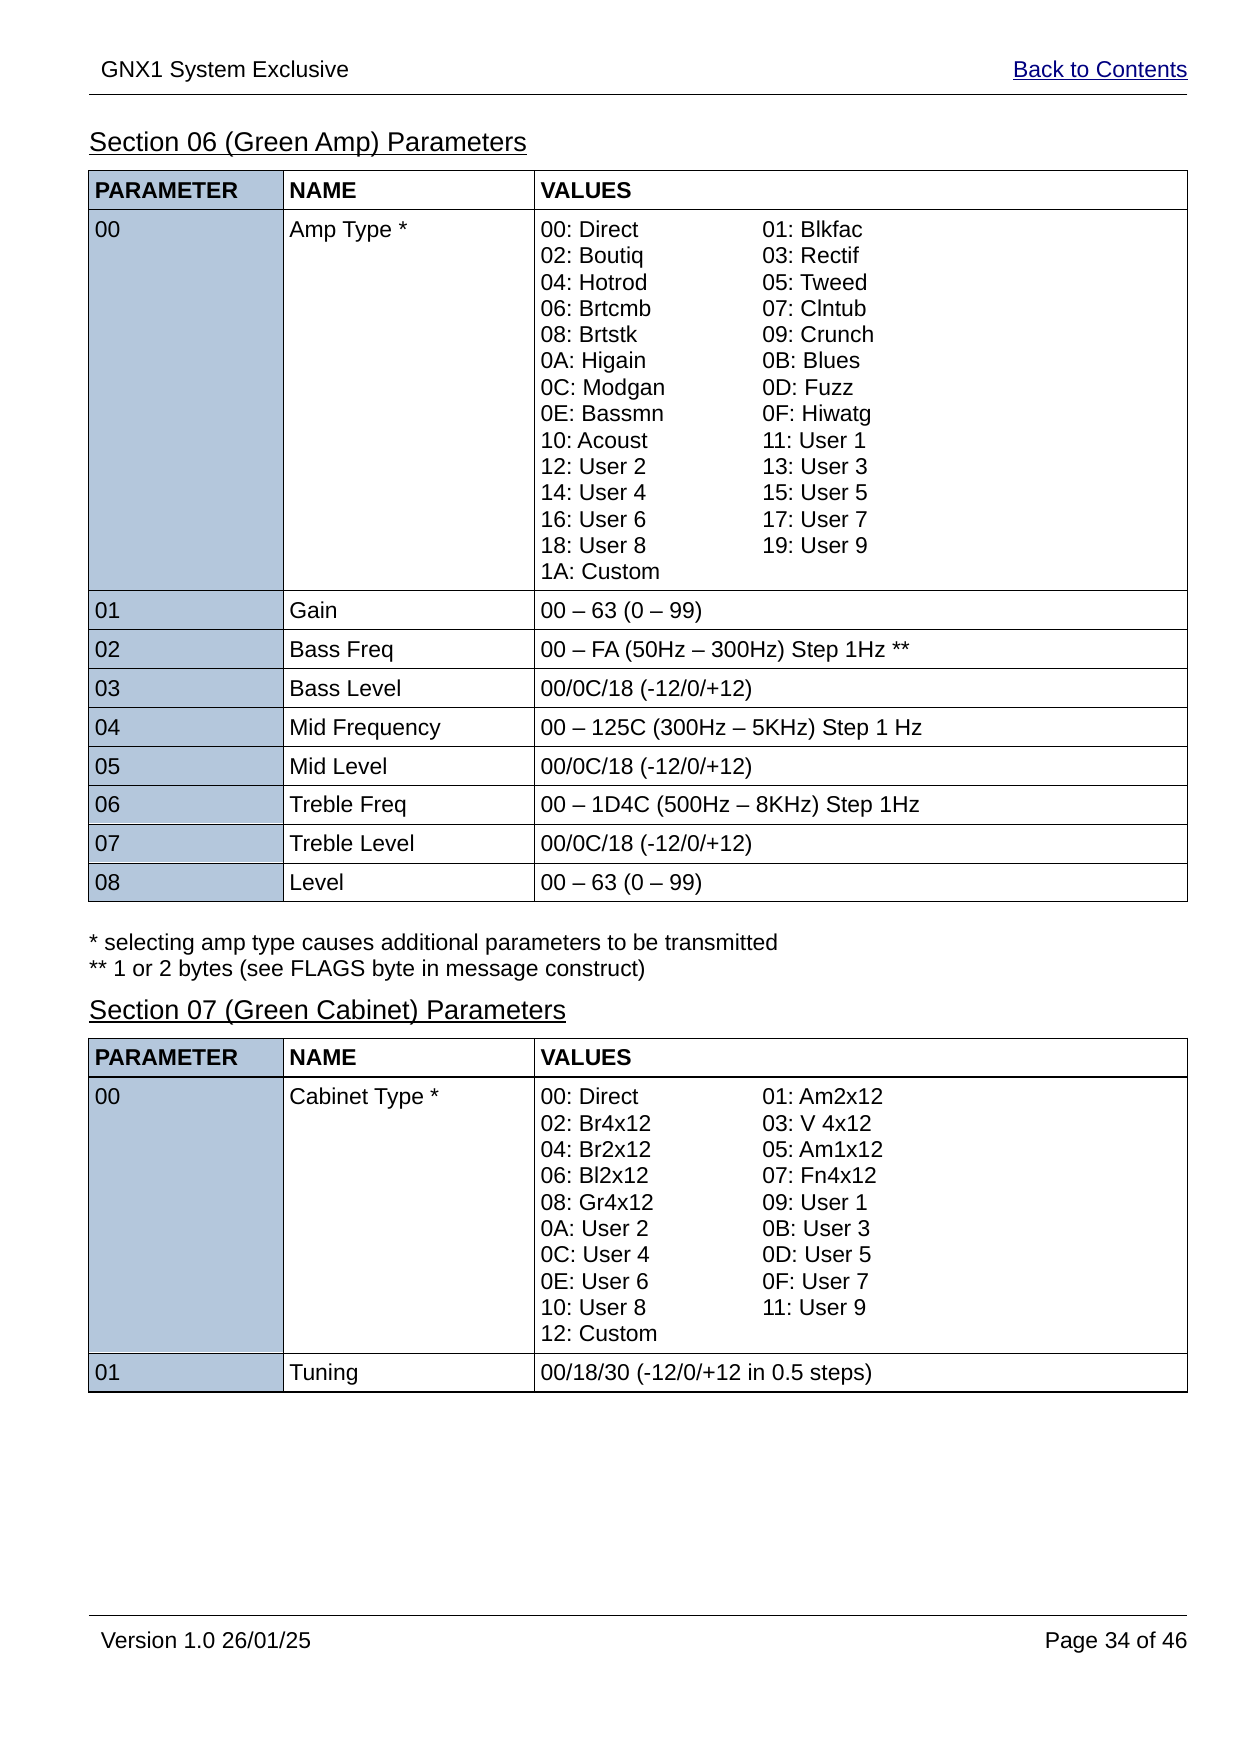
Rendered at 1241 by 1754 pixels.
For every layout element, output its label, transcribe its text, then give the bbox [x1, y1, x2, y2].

table_cell 00: Direct 01: Am2x12 02: Br4x12 03: V 4x12 04: Br2x12 05: Am1x12 06: Bl2x12 07: Fn4x12 08: Gr4x12 09: User 1 0A: User 2 0B: User 3 0C: User 4 0D: User 5 0E: User 6 0F: User 7 10: User 8 11: User 9 12: Custom [535, 1078, 1187, 1352]
table_cell 02 [89, 630, 283, 668]
table_cell 00 – FA (50Hz – 300Hz) Step 1Hz ** [535, 630, 1187, 668]
table_cell 00/18/30 (-12/0/+12 in 0.5 steps) [535, 1354, 1187, 1391]
subtitle Section 06 (Green Amp) Parameters [89, 126, 1187, 158]
text ** 1 or 2 bytes (see FLAGS byte in message construct) [89, 955, 1187, 981]
table_cell Amp Type * [284, 210, 534, 590]
table_cell 00/0C/18 (-12/0/+12) [535, 825, 1187, 862]
table_cell 00 [89, 1078, 283, 1352]
table_cell Bass Level [284, 669, 534, 707]
table_cell 00 – 1D4C (500Hz – 8KHz) Step 1Hz [535, 786, 1187, 823]
table_cell Tuning [284, 1354, 534, 1391]
table_cell 00 – 63 (0 – 99) [535, 591, 1187, 629]
table_header PARAMETER [89, 1039, 283, 1076]
table_cell 00 – 125C (300Hz – 5KHz) Step 1 Hz [535, 708, 1187, 746]
table_cell 00/0C/18 (-12/0/+12) [535, 669, 1187, 707]
table_cell 05 [89, 747, 283, 785]
table_header VALUES [535, 171, 1187, 209]
table_cell Gain [284, 591, 534, 629]
table_cell 07 [89, 825, 283, 862]
table_cell Mid Level [284, 747, 534, 785]
table_cell Mid Frequency [284, 708, 534, 746]
table_cell 03 [89, 669, 283, 707]
table_cell Level [284, 864, 534, 901]
table_cell 00/0C/18 (-12/0/+12) [535, 747, 1187, 785]
subtitle Section 07 (Green Cabinet) Parameters [89, 994, 1187, 1025]
table_cell 00 [89, 210, 283, 590]
table_cell 00: Direct 01: Blkfac 02: Boutiq 03: Rectif 04: Hotrod 05: Tweed 06: Brtcmb 07: Clntub 08: Brtstk 09: Crunch 0A: Higain 0B: Blues 0C: Modgan 0D: Fuzz 0E: Bassmn 0F: Hiwatg 10: Acoust 11: User 1 12: User 2 13: User 3 14: User 4 15: User 5 16: User 6 17: User 7 18: User 8 19: User 9 1A: Custom [535, 210, 1187, 590]
table_cell 04 [89, 708, 283, 746]
table_cell 01 [89, 591, 283, 629]
table_cell 01 [89, 1354, 283, 1391]
text * selecting amp type causes additional parameters to be transmitted [89, 929, 1187, 955]
table_header NAME [284, 171, 534, 209]
table_cell Cabinet Type * [284, 1078, 534, 1352]
table_cell Treble Freq [284, 786, 534, 823]
table_cell 06 [89, 786, 283, 823]
table_cell 00 – 63 (0 – 99) [535, 864, 1187, 901]
table_cell Treble Level [284, 825, 534, 862]
table_cell 08 [89, 864, 283, 901]
table_header NAME [284, 1039, 534, 1076]
table_header VALUES [535, 1039, 1187, 1076]
table_header PARAMETER [89, 171, 283, 209]
table_cell Bass Freq [284, 630, 534, 668]
